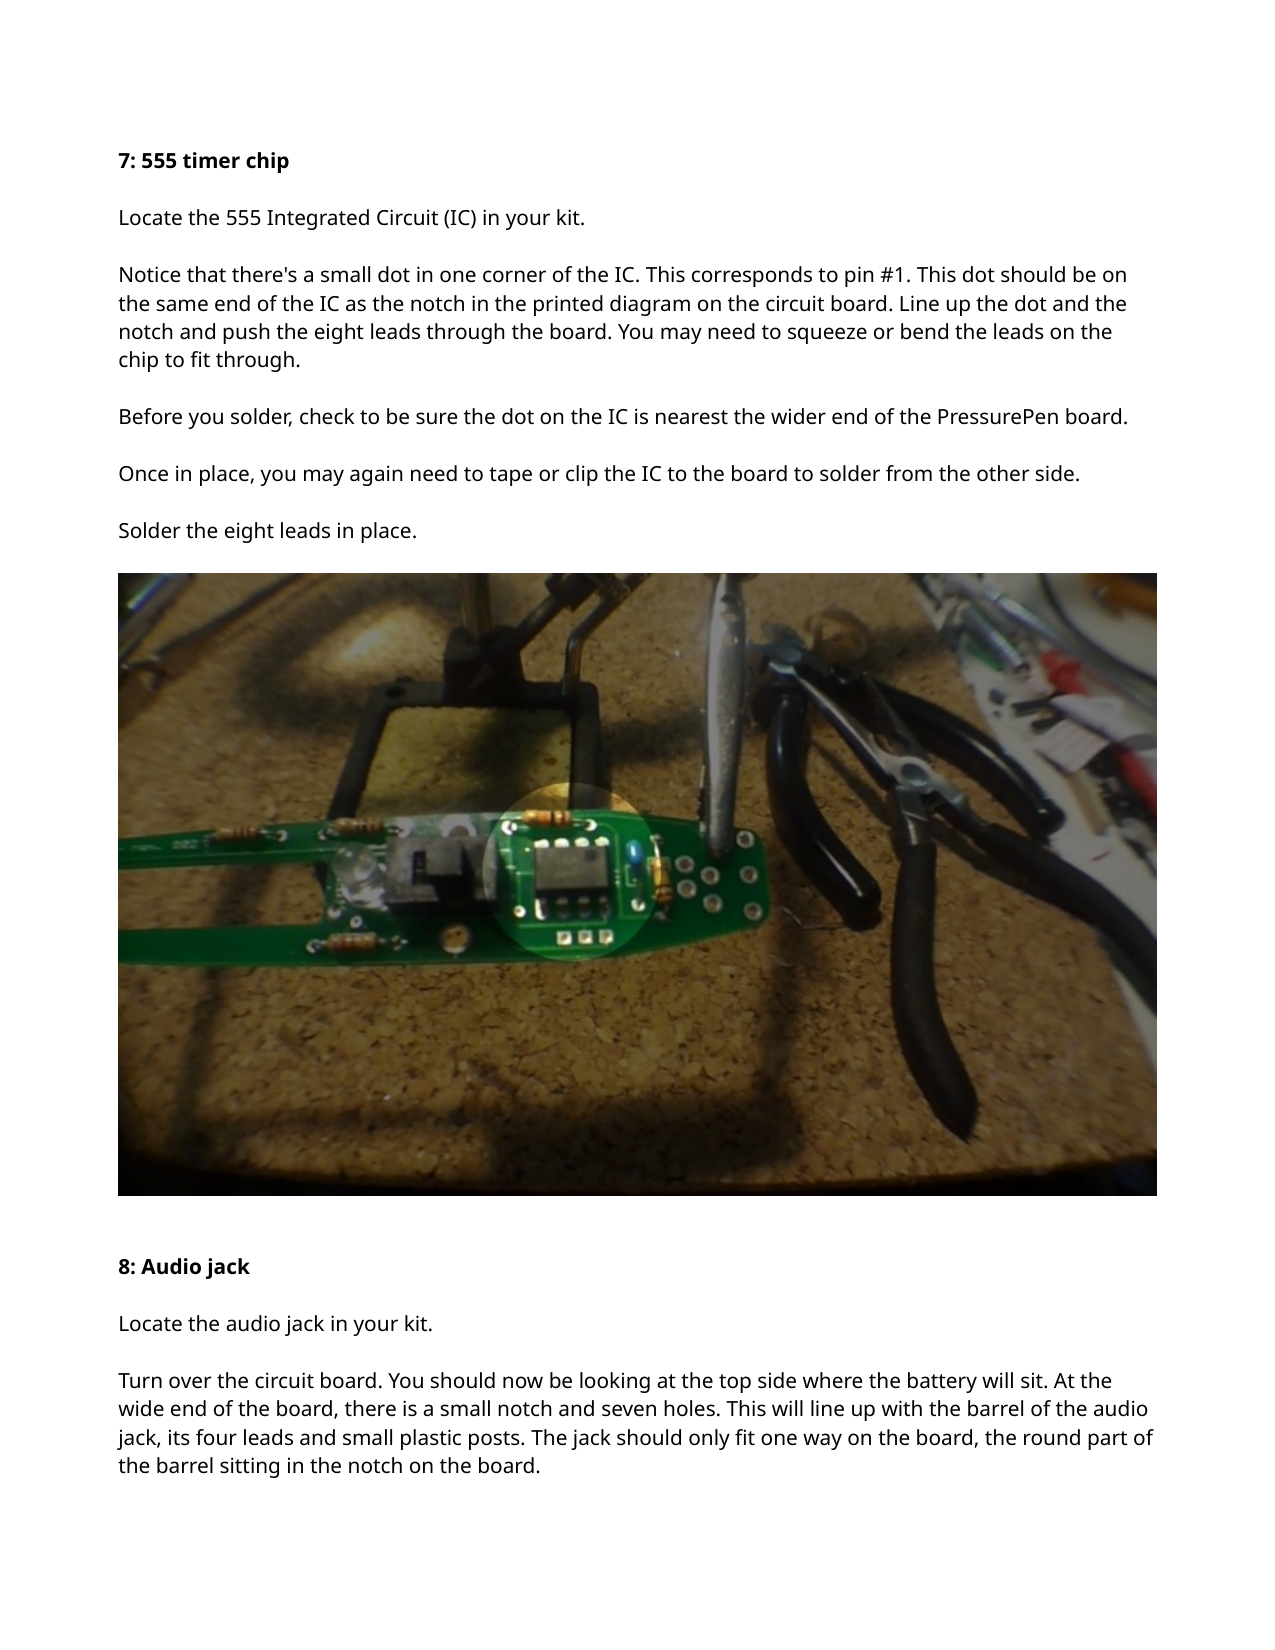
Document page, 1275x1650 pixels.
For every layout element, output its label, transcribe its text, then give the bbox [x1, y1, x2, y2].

text Turn over the circuit board. You should now be looking at the top side where the battery will sit. At the wide end of the board, there is a small notch and seven holes. This will line up with the barrel of the audio jack, its four leads and small plastic posts. The jack should only fit one way on the board, the round part of the barrel sitting in the notch on the board. [118, 1366, 1157, 1480]
text Before you solder, check to be sure the dot on the IC is nearest the wider end of the PressurePen board. [118, 402, 1157, 431]
text 7: 555 timer chip [118, 147, 1157, 175]
text 8: Audio jack [118, 1252, 1157, 1281]
text Once in place, you may again need to tape or clip the IC to the board to solder from the other side. [118, 459, 1157, 488]
picture [118, 573, 1157, 1196]
text Locate the 555 Integrated Circuit (IC) in your kit. [118, 203, 1157, 232]
text Locate the audio jack in your kit. [118, 1309, 1157, 1337]
text Solder the eight leads in place. [118, 516, 1157, 545]
text Notice that there's a small dot in one corner of the IC. This corresponds to pin #1. This dot should be on the same end of the IC as the notch in the printed diagram on the circuit board. Line up the dot and the notch and push the eight leads through the board. You may need to squeeze or bend the leads on the chip to fit through. [118, 260, 1157, 374]
